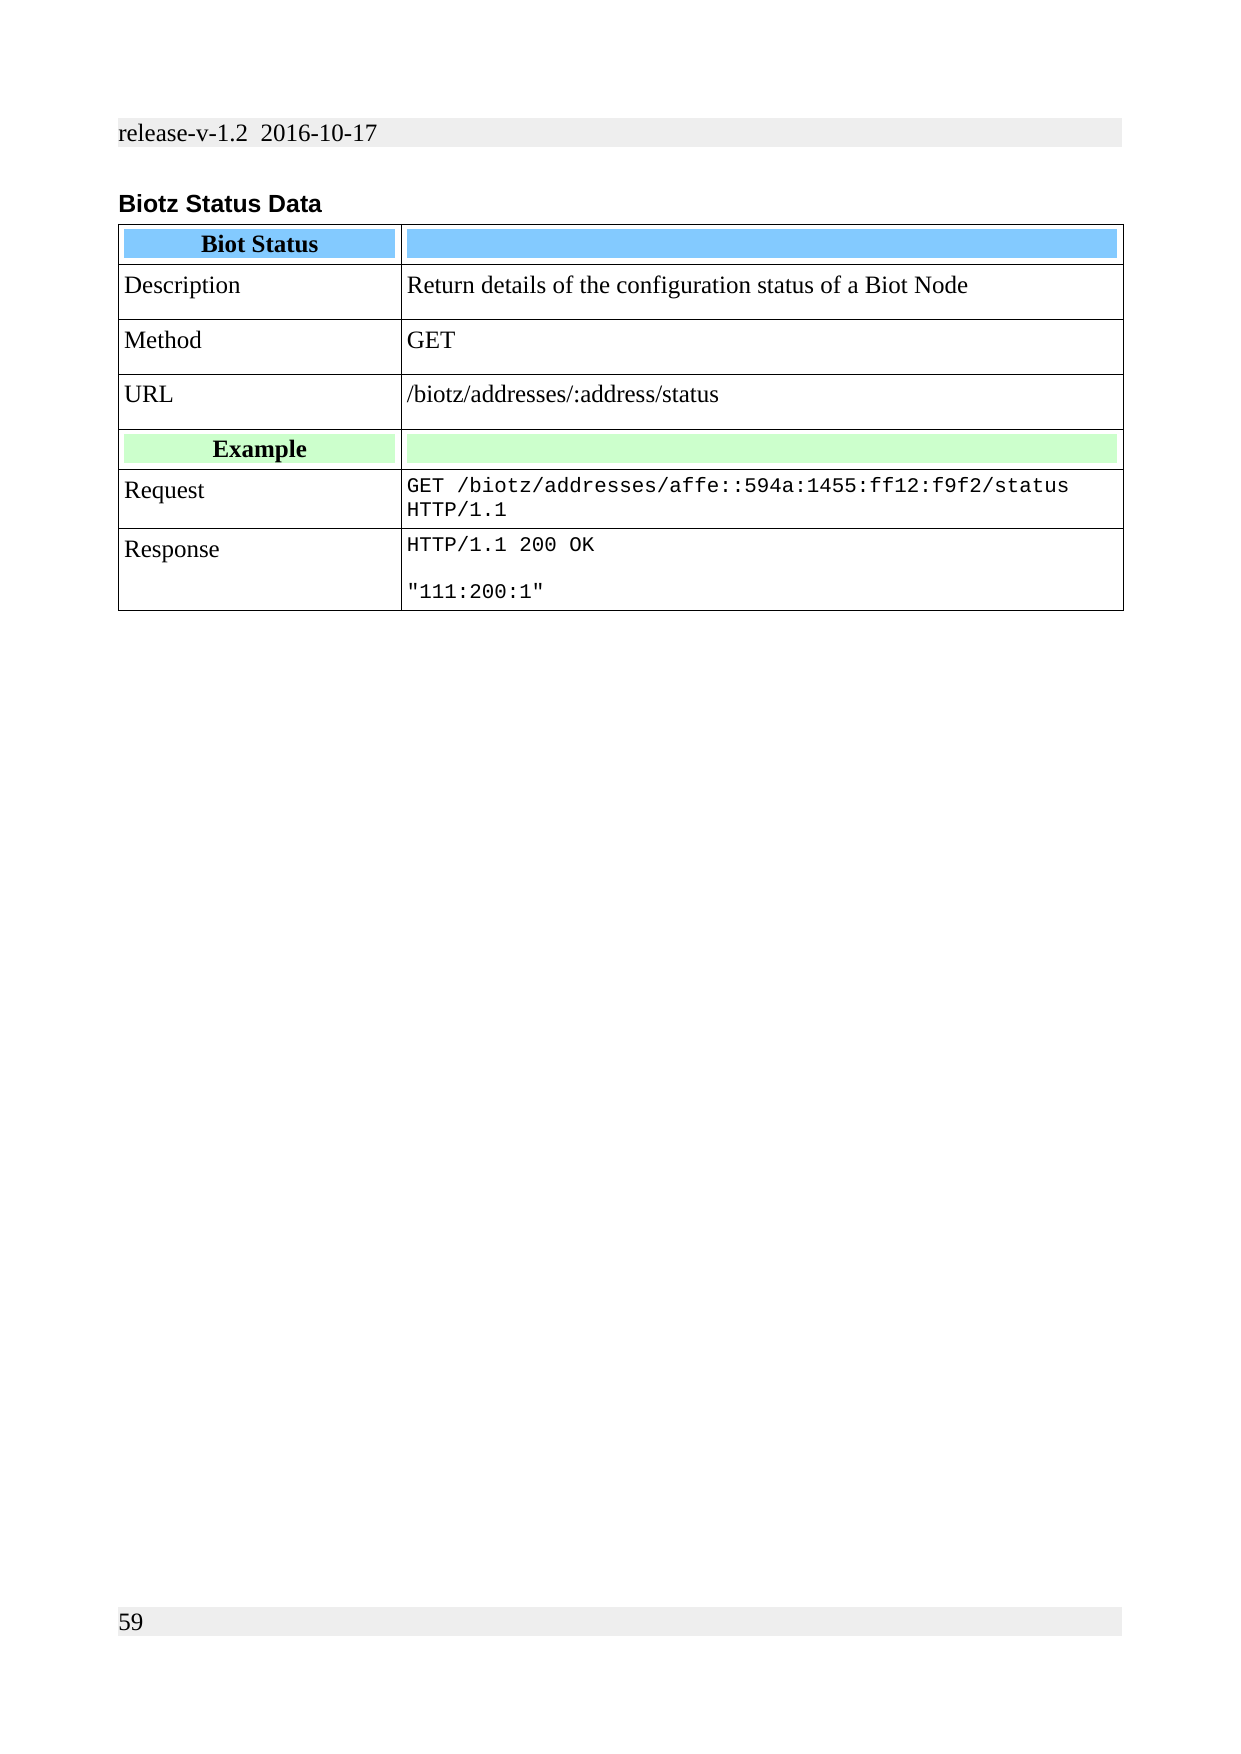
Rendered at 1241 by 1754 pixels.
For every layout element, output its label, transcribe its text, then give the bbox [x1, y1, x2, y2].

table_cell [402, 430, 1123, 469]
subtitle Biotz Status Data [118, 189, 1122, 217]
table_header GET /biotz/addresses/affe::594a:1455:ff12:f9f2/status HTTP/1.1 [402, 470, 1123, 528]
table_cell HTTP/1.1 200 OK "111:200:1" [402, 529, 1123, 610]
table_cell Example [119, 430, 401, 469]
table_cell /biotz/addresses/:address/status [402, 375, 1123, 429]
table_header Request [119, 470, 401, 528]
table_cell Response [119, 529, 401, 610]
table_header Biot Status [119, 225, 401, 264]
table_cell Return details of the configuration status of a Biot Node [402, 265, 1123, 319]
table_cell Description [119, 265, 401, 319]
table_cell GET [402, 320, 1123, 374]
table_header [402, 225, 1123, 264]
table_cell URL [119, 375, 401, 429]
table_cell Method [119, 320, 401, 374]
